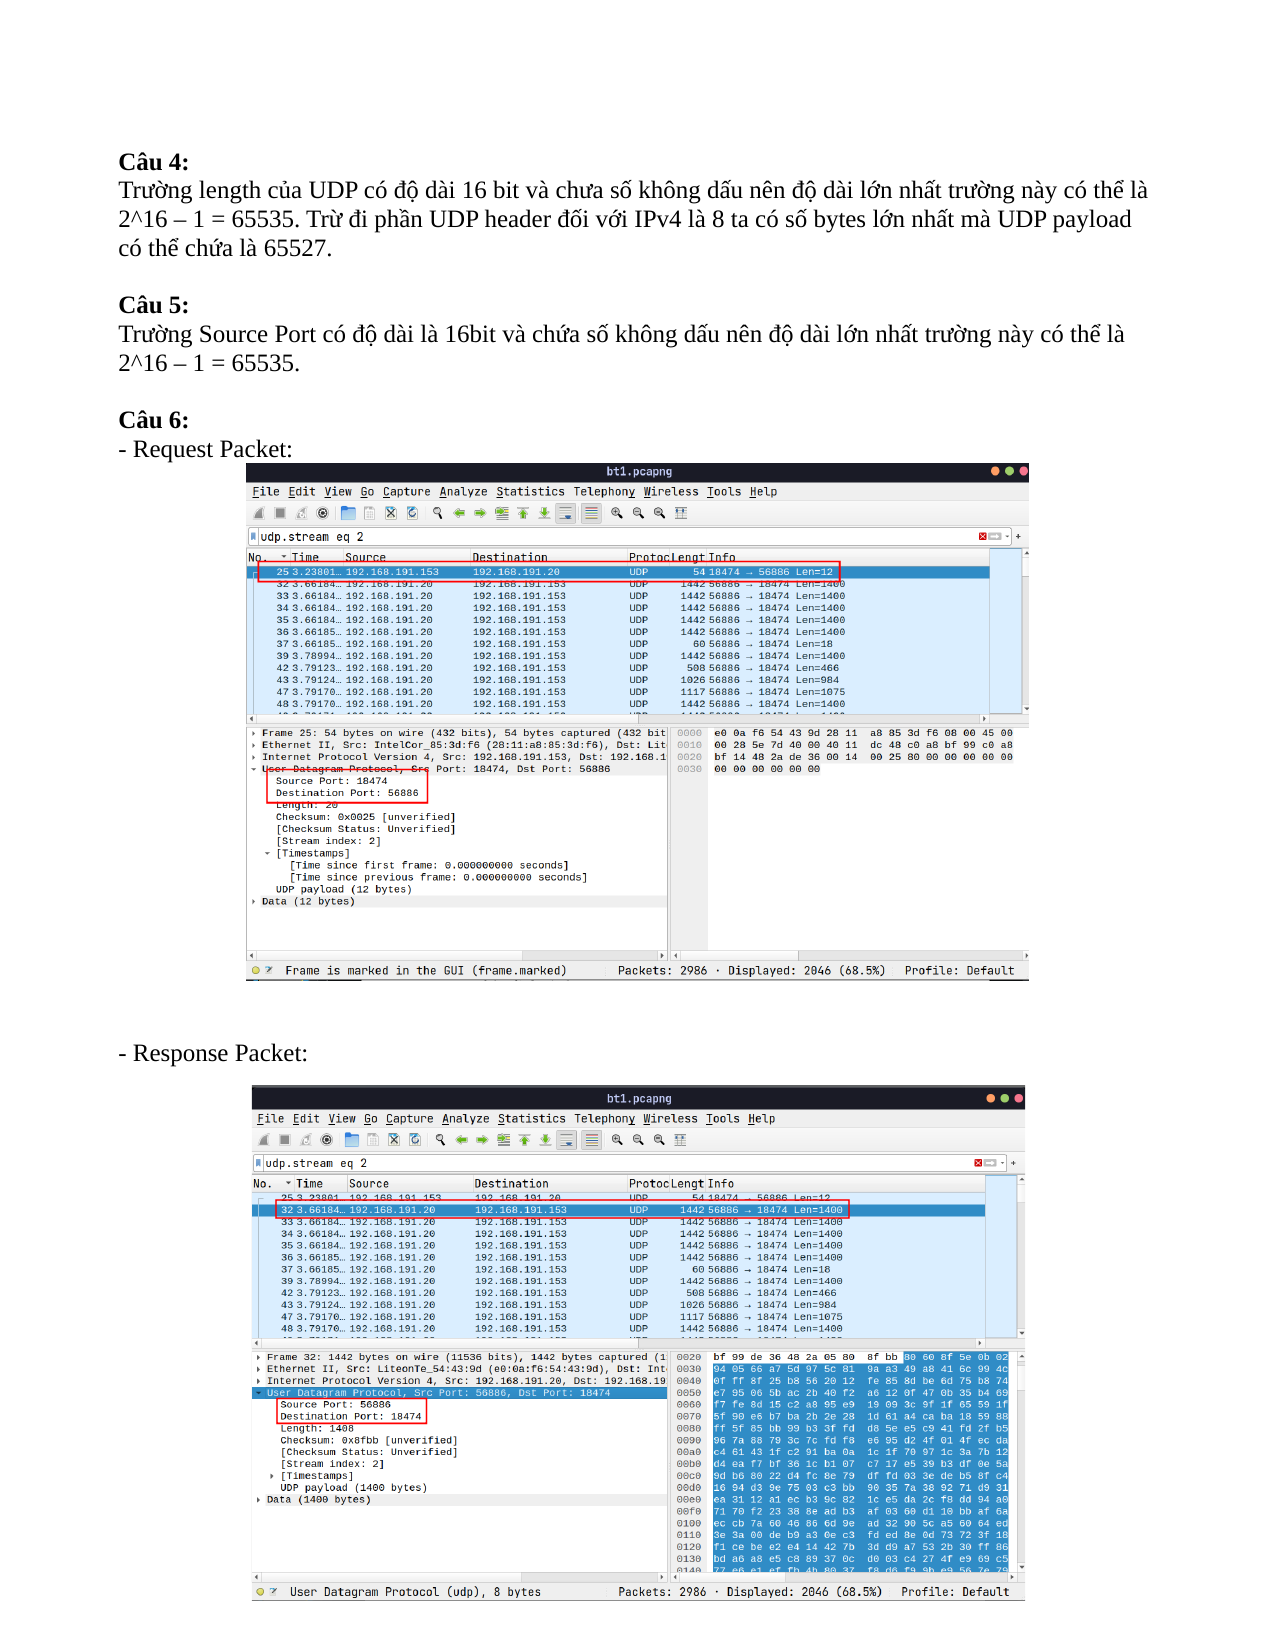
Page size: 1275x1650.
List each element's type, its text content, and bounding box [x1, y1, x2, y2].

list - Request Packet: [118, 434, 1157, 463]
list Câu 4: [118, 147, 1157, 176]
list - Response Packet: [118, 1038, 1157, 1067]
list Câu 6: [118, 406, 1157, 434]
list Trường length của UDP có độ dài 16 bit và chưa số không dấu nên độ dài lớn nhất trường này có thể là 2^16 – 1 = 65535. Trừ đi phần UDP header đối với IPv4 là 8 ta có số bytes lớn nhất mà UDP payload có thể chứa là 65527. [118, 176, 1157, 262]
picture [251, 1085, 1026, 1601]
list Trường Source Port có độ dài là 16bit và chứa số không dấu nên độ dài lớn nhất trường này có thể là [118, 319, 1157, 348]
list Câu 5: [118, 291, 1157, 319]
list 2^16 – 1 = 65535. [118, 348, 1157, 377]
picture [246, 463, 1029, 981]
